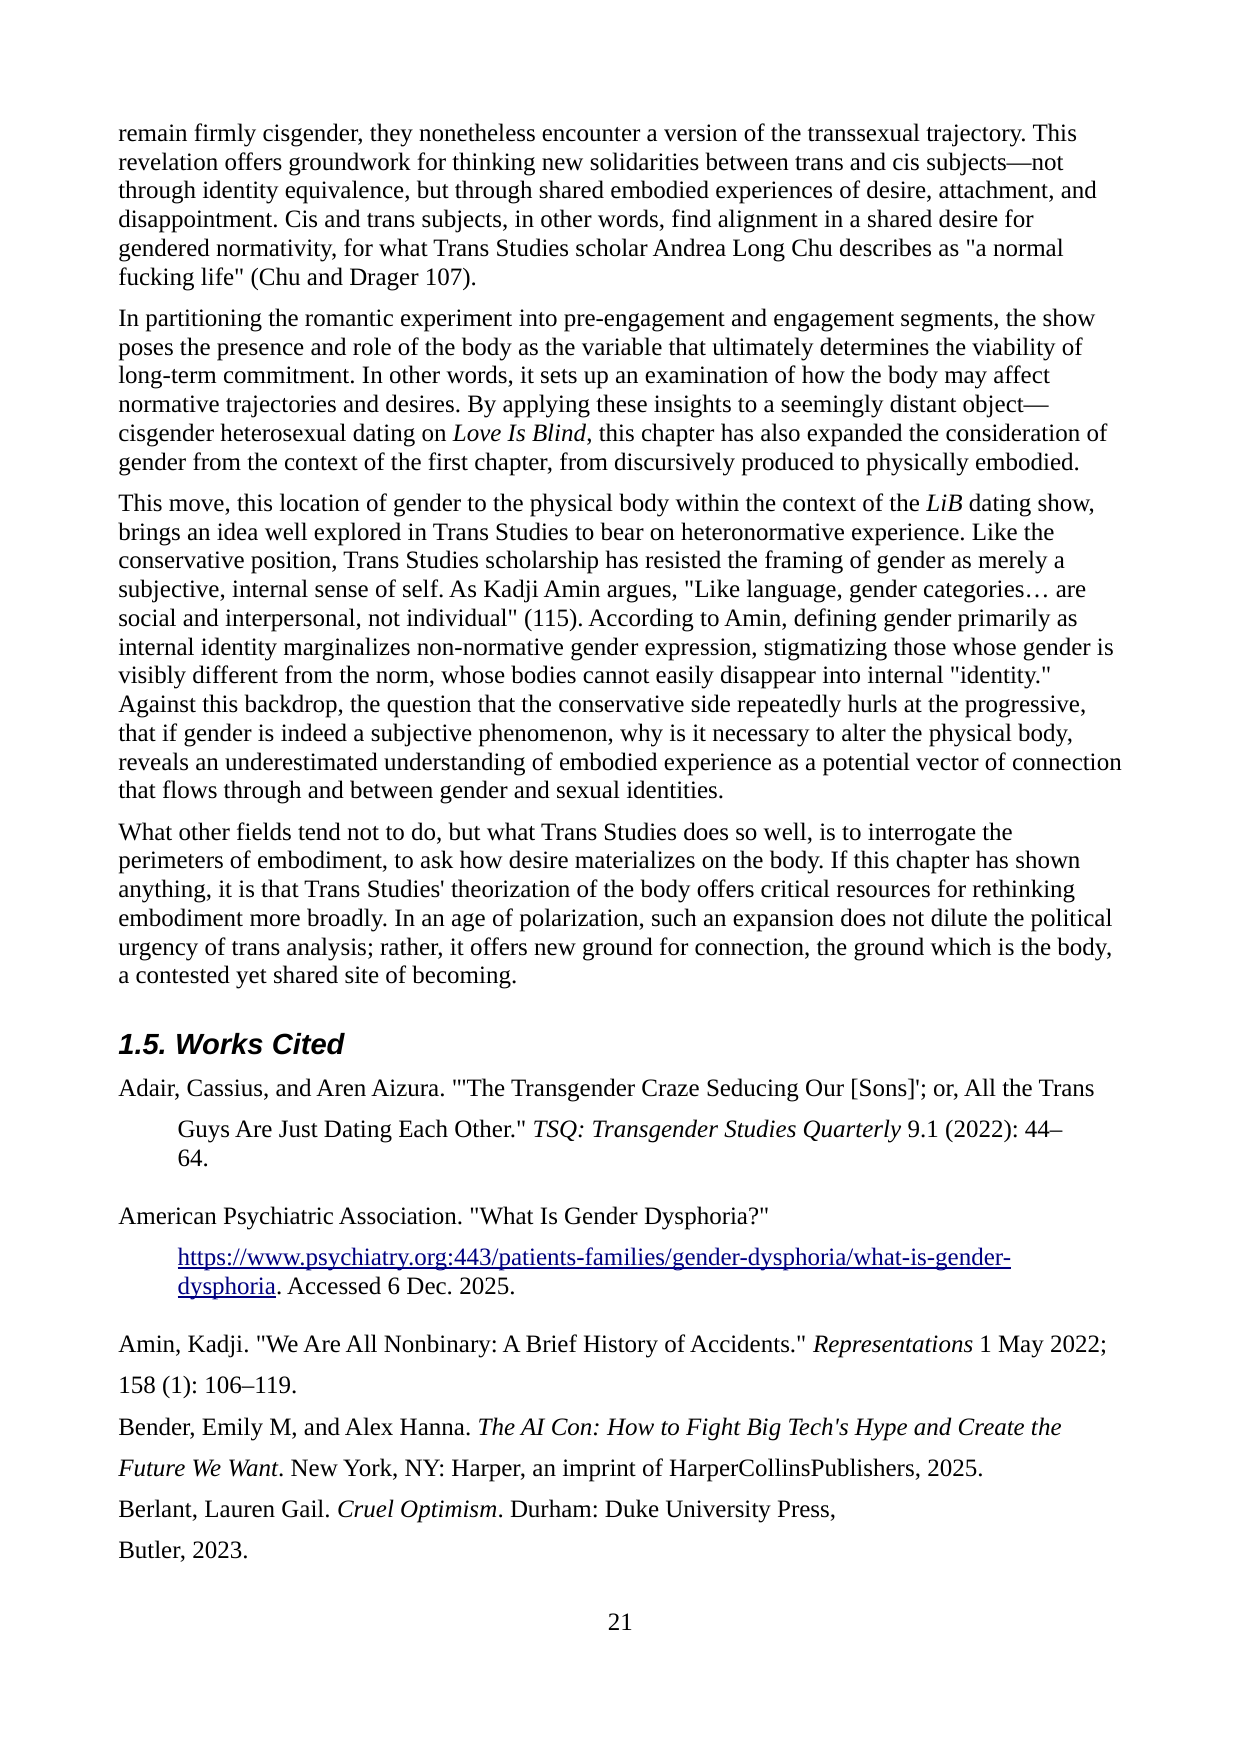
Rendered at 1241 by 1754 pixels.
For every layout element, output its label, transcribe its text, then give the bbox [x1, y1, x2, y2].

text Bender, Emily M, and Alex Hanna. The AI Con: How to Fight Big Tech's Hype and Create the [118, 1412, 1122, 1441]
text https://www.psychiatry.org:443/patients-families/gender-dysphoria/what-is-gender-dysphoria. Accessed 6 Dec. 2025. [177, 1242, 1063, 1300]
text What other fields tend not to do, but what Trans Studies does so well, is to interrogate the perimeters of embodiment, to ask how desire materializes on the body. If this chapter has shown anything, it is that Trans Studies' theorization of the body offers critical resources for rethinking embodiment more broadly. In an age of polarization, such an expansion does not dilute the political urgency of trans analysis; rather, it offers new ground for connection, the ground which is the body, a contested yet shared site of becoming. [118, 817, 1122, 989]
text Guys Are Just Dating Each Other." TSQ: Transgender Studies Quarterly 9.1 (2022): 44–64. [177, 1114, 1063, 1172]
text remain firmly cisgender, they nonetheless encounter a version of the transsexual trajectory. This revelation offers groundwork for thinking new solidarities between trans and cis subjects—not through identity equivalence, but through shared embodied experiences of desire, attachment, and disappointment. Cis and trans subjects, in other words, find alignment in a shared desire for gendered normativity, for what Trans Studies scholar Andrea Long Chu describes as "a normal fucking life" (Chu and Drager 107). [118, 118, 1122, 291]
text Butler, 2023. [118, 1536, 1122, 1564]
text Amin, Kadji. "We Are All Nonbinary: A Brief History of Accidents." Representations 1 May 2022; [118, 1329, 1122, 1358]
text Future We Want. New York, NY: Harper, an imprint of HarperCollinsPublishers, 2025. [118, 1453, 1122, 1482]
subtitle Works Cited [118, 1027, 1122, 1060]
text In partitioning the romantic experiment into pre-engagement and engagement segments, the show poses the presence and role of the body as the variable that ultimately determines the viability of long-term commitment. In other words, it sets up an examination of how the body may affect normative trajectories and desires. By applying these insights to a seemingly distant object—cisgender heterosexual dating on Love Is Blind, this chapter has also expanded the consideration of gender from the context of the first chapter, from discursively produced to physically embodied. [118, 303, 1122, 476]
text Adair, Cassius, and Aren Aizura. "'The Transgender Craze Seducing Our [Sons]'; or, All the Trans [118, 1073, 1122, 1102]
text American Psychiatric Association. "What Is Gender Dysphoria?" [118, 1201, 1122, 1230]
text 158 (1): 106–119. [118, 1371, 1122, 1399]
text This move, this location of gender to the physical body within the context of the LiB dating show, brings an idea well explored in Trans Studies to bear on heteronormative experience. Like the conservative position, Trans Studies scholarship has resisted the framing of gender as merely a subjective, internal sense of self. As Kadji Amin argues, "Like language, gender categories… are social and interpersonal, not individual" (115). According to Amin, defining gender primarily as internal identity marginalizes non-normative gender expression, stigmatizing those whose gender is visibly different from the norm, whose bodies cannot easily disappear into internal "identity." Against this backdrop, the question that the conservative side repeatedly hurls at the progressive, that if gender is indeed a subjective phenomenon, why is it necessary to alter the physical body, reveals an underestimated understanding of embodied experience as a potential vector of connection that flows through and between gender and sexual identities. [118, 488, 1122, 804]
text Berlant, Lauren Gail. Cruel Optimism. Durham: Duke University Press, [118, 1494, 1122, 1523]
